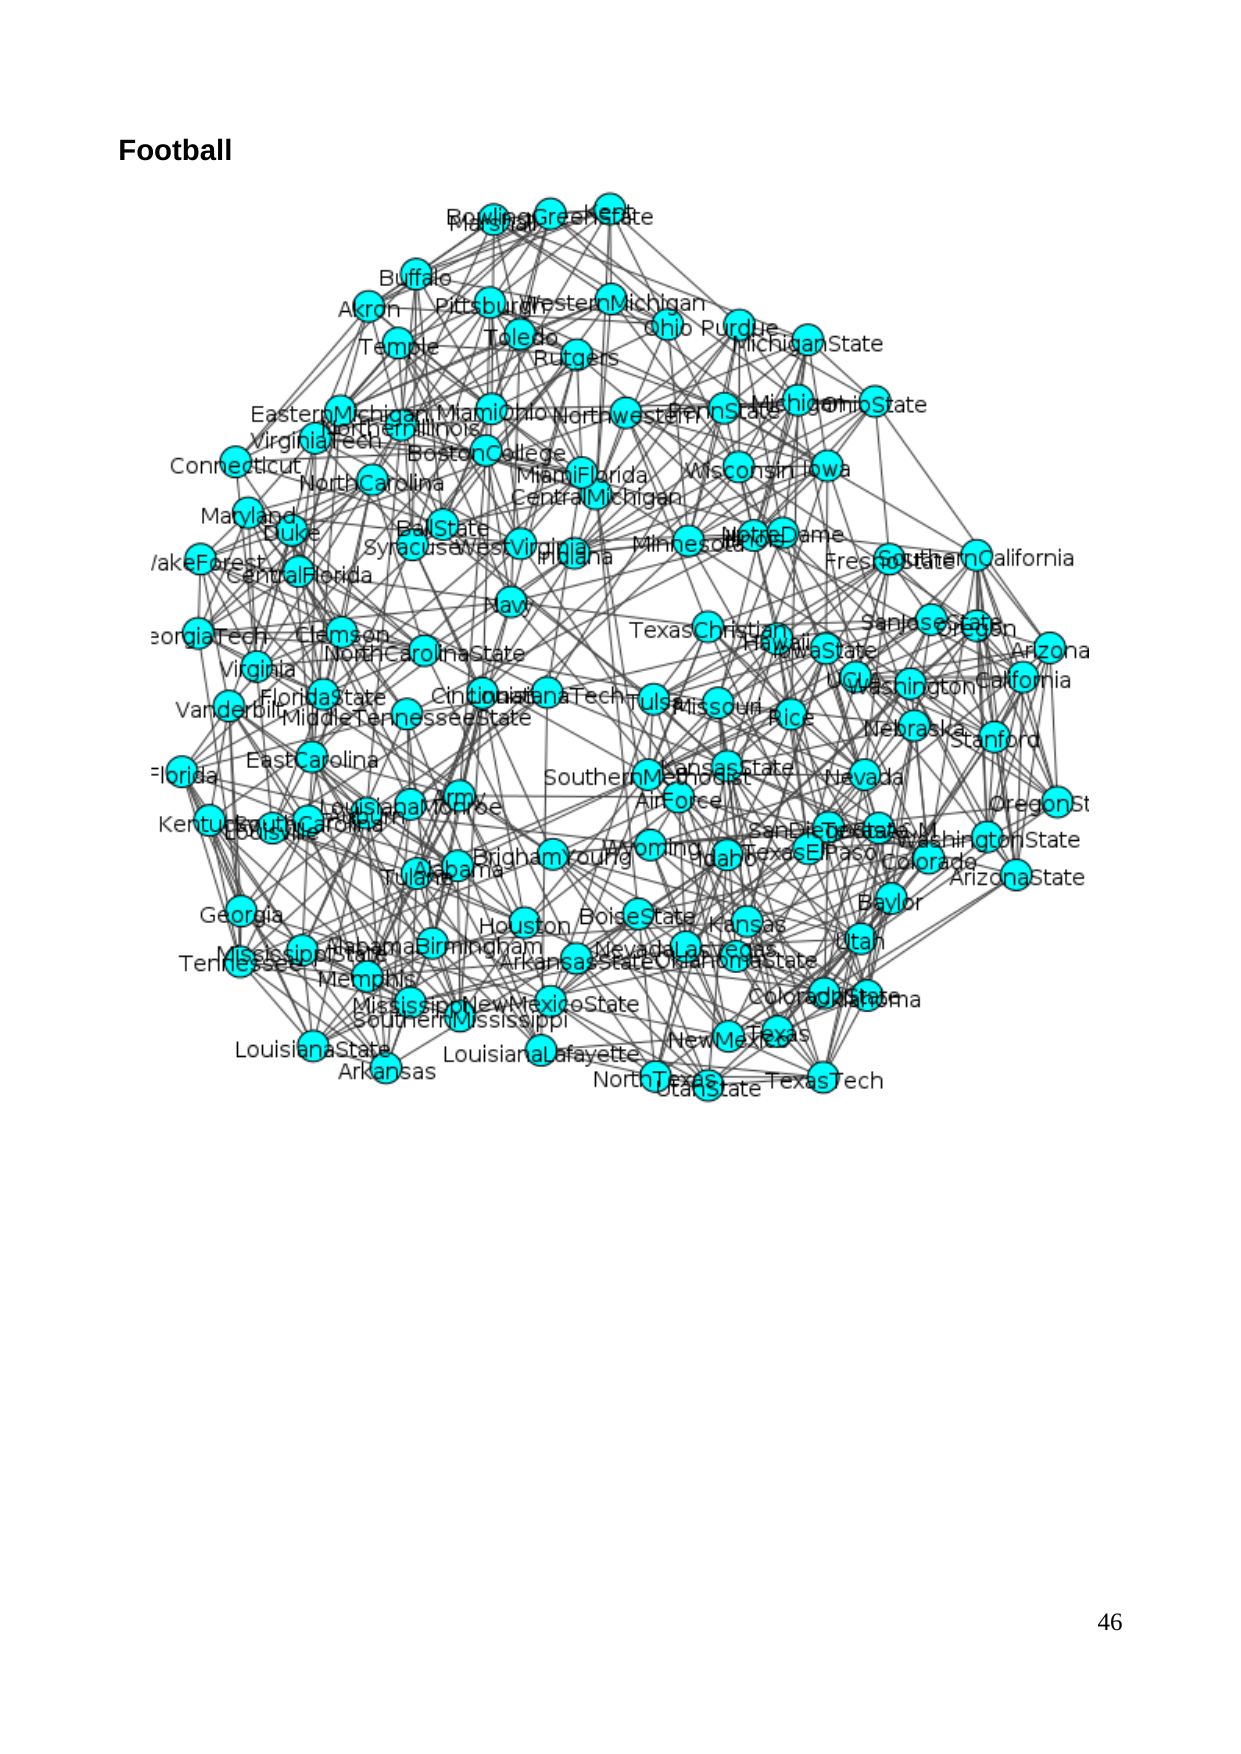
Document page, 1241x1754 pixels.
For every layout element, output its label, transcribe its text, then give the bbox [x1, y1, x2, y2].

subtitle Football [118, 133, 1122, 166]
picture [151, 178, 1089, 1117]
